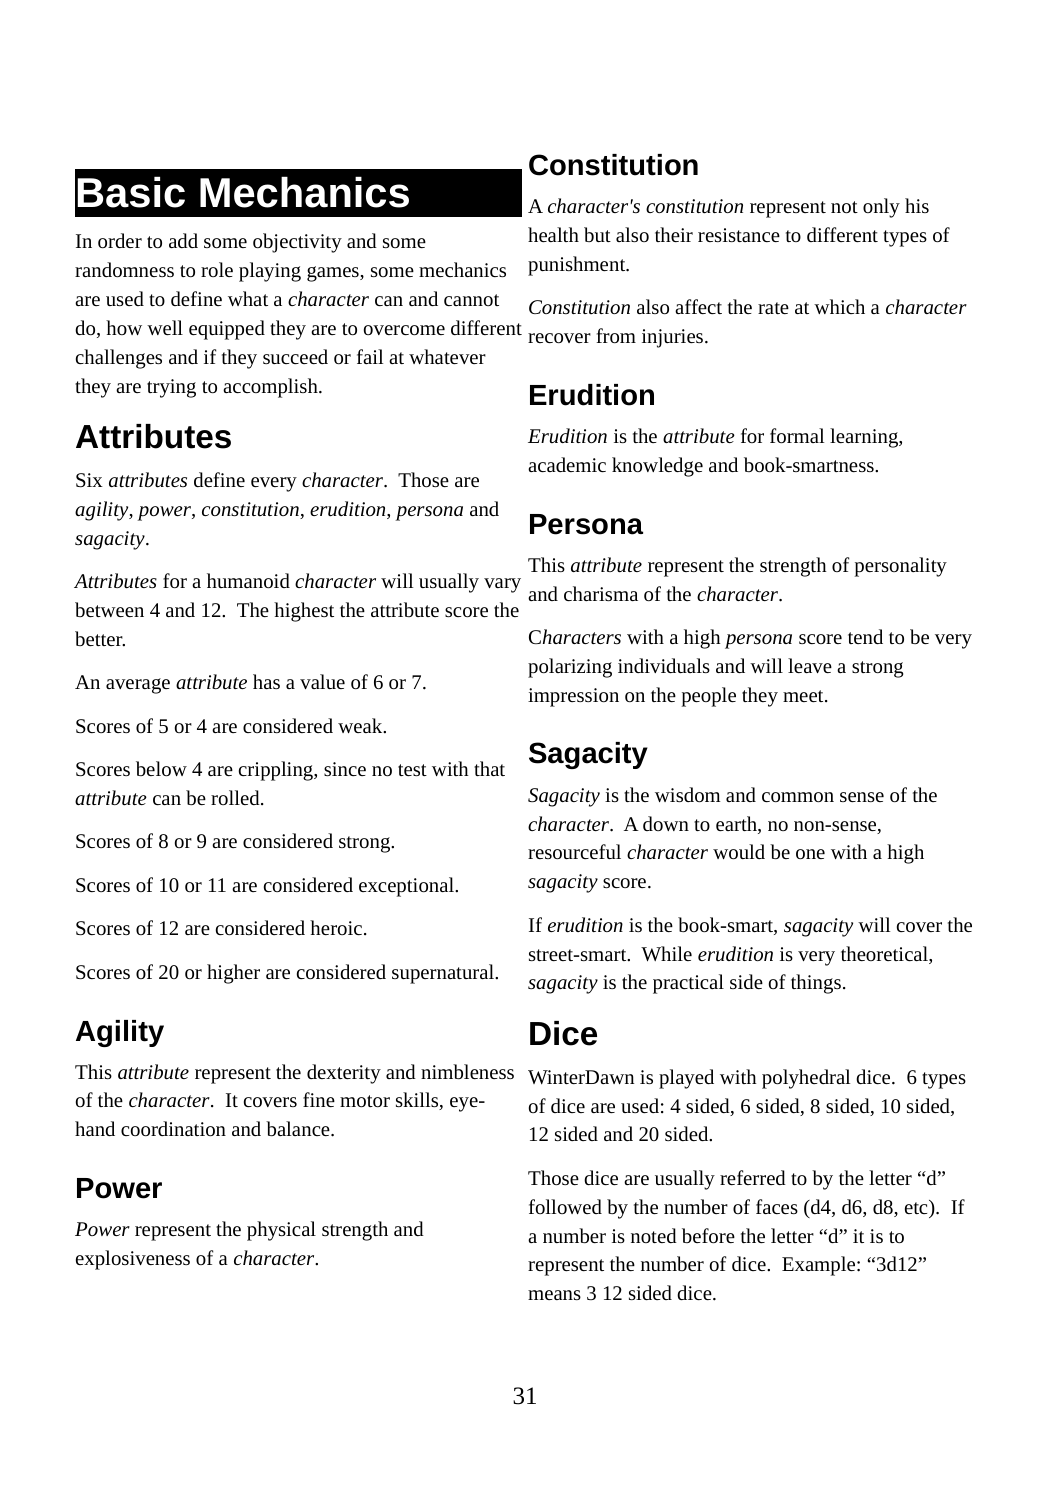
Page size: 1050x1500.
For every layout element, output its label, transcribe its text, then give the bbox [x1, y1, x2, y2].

subtitle Agility [75, 1013, 522, 1047]
text A character's constitution represent not only his health but also their resistance to different types of punishment. [528, 194, 975, 276]
text Erudition is the attribute for formal learning, academic knowledge and book-smartness. [528, 424, 975, 477]
text Scores of 10 or 11 are considered exceptional. [75, 873, 522, 897]
text Power represent the physical strength and explosiveness of a character. [75, 1217, 522, 1270]
text Constitution also affect the rate at which a character recover from injuries. [528, 295, 975, 348]
text Scores of 8 or 9 are considered strong. [75, 829, 522, 853]
text This attribute represent the strength of personality and charisma of the character. [528, 553, 975, 606]
text Attributes for a humanoid character will usually vary between 4 and 12. The highest the attribute score the better. [75, 569, 522, 651]
subtitle Basic Mechanics [75, 169, 522, 217]
subtitle Attributes [75, 417, 522, 455]
subtitle Power [75, 1171, 522, 1205]
subtitle Erudition [528, 378, 975, 411]
text In order to add some objectivity and some randomness to role playing games, some mechanics are used to define what a character can and cannot do, how well equipped they are to overcome different challenges and if they succeed or fail at whatever they are trying to accomplish. [75, 229, 522, 398]
text An average attribute has a value of 6 or 7. [75, 670, 522, 694]
subtitle Dice [528, 1014, 975, 1052]
subtitle Constitution [528, 148, 975, 182]
text Six attributes define every character. Those are agility, power, constitution, erudition, persona and sagacity. [75, 468, 522, 550]
text Those dice are usually referred to by the letter “d” followed by the number of faces (d4, d6, d8, etc). If a number is noted before the letter “d” it is to represent the number of dice. Example: “3d12” means 3 12 sided dice. [528, 1166, 975, 1305]
text Scores of 5 or 4 are considered weak. [75, 714, 522, 738]
text WinterDawn is played with polyhedral dice. 6 types of dice are used: 4 sided, 6 sided, 8 sided, 10 sided, 12 sided and 20 sided. [528, 1065, 975, 1146]
subtitle Persona [528, 507, 975, 540]
text This attribute represent the dexterity and nimbleness of the character. It covers fine motor skills, eye-hand coordination and balance. [75, 1059, 522, 1141]
text Sagacity is the wisdom and common sense of the character. A down to earth, no non-sense, resourceful character would be one with a high sagacity score. [528, 783, 975, 893]
text Scores below 4 are crippling, since no test with that attribute can be rolled. [75, 757, 522, 810]
text Scores of 12 are considered heroic. [75, 916, 522, 940]
text Scores of 20 or higher are considered supernatural. [75, 960, 522, 984]
text If erudition is the book-smart, sagacity will cover the street-smart. While erudition is very theoretical, sagacity is the practical side of things. [528, 913, 975, 994]
text Characters with a high persona score tend to be very polarizing individuals and will leave a strong impression on the people they meet. [528, 625, 975, 707]
subtitle Sagacity [528, 737, 975, 770]
